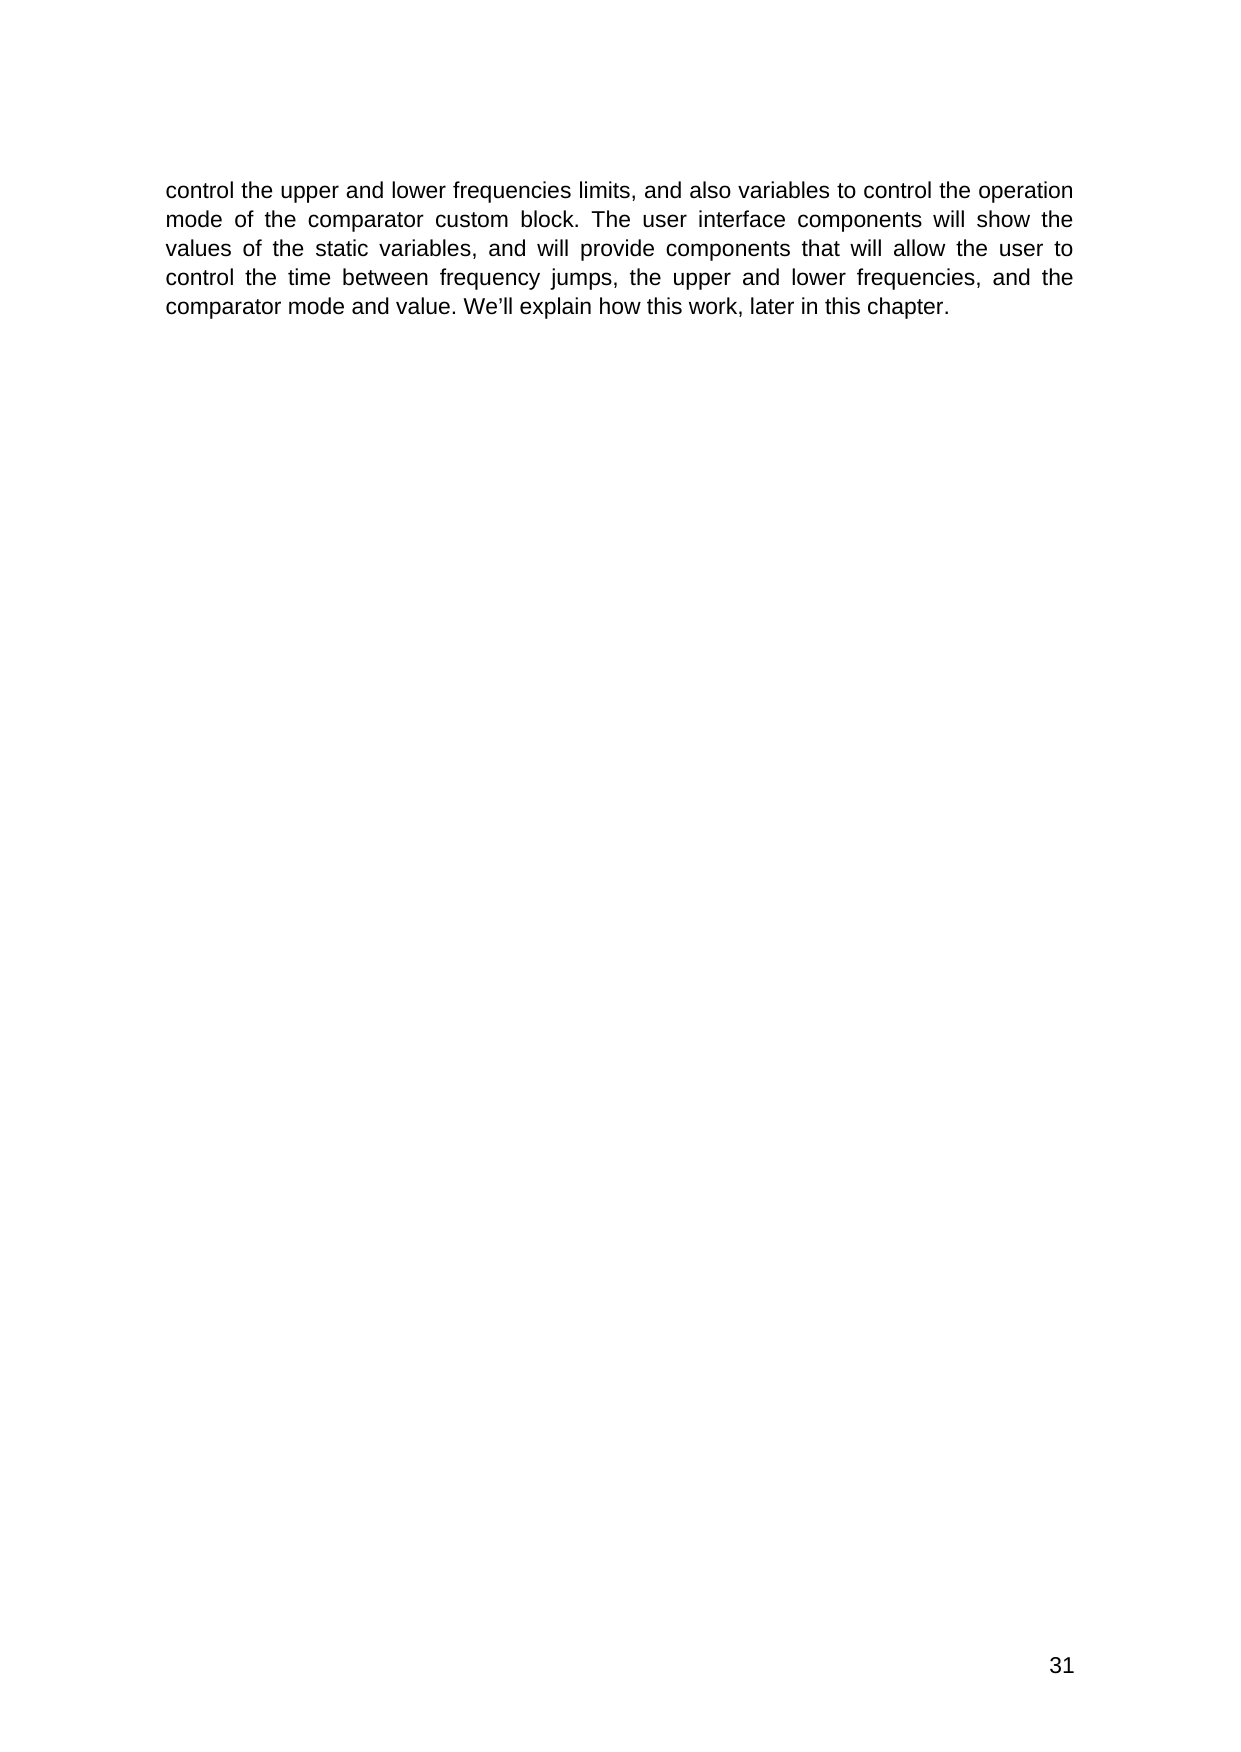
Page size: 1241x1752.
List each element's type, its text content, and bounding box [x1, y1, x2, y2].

text control the upper and lower frequencies limits, and also variables to control the operation mode of the comparator custom block. The user interface components will show the values of the static variables, and will provide components that will allow the user to control the time between frequency jumps, the upper and lower frequencies, and the comparator mode and value. We’ll explain how this work, later in this chapter. [165, 177, 1075, 319]
